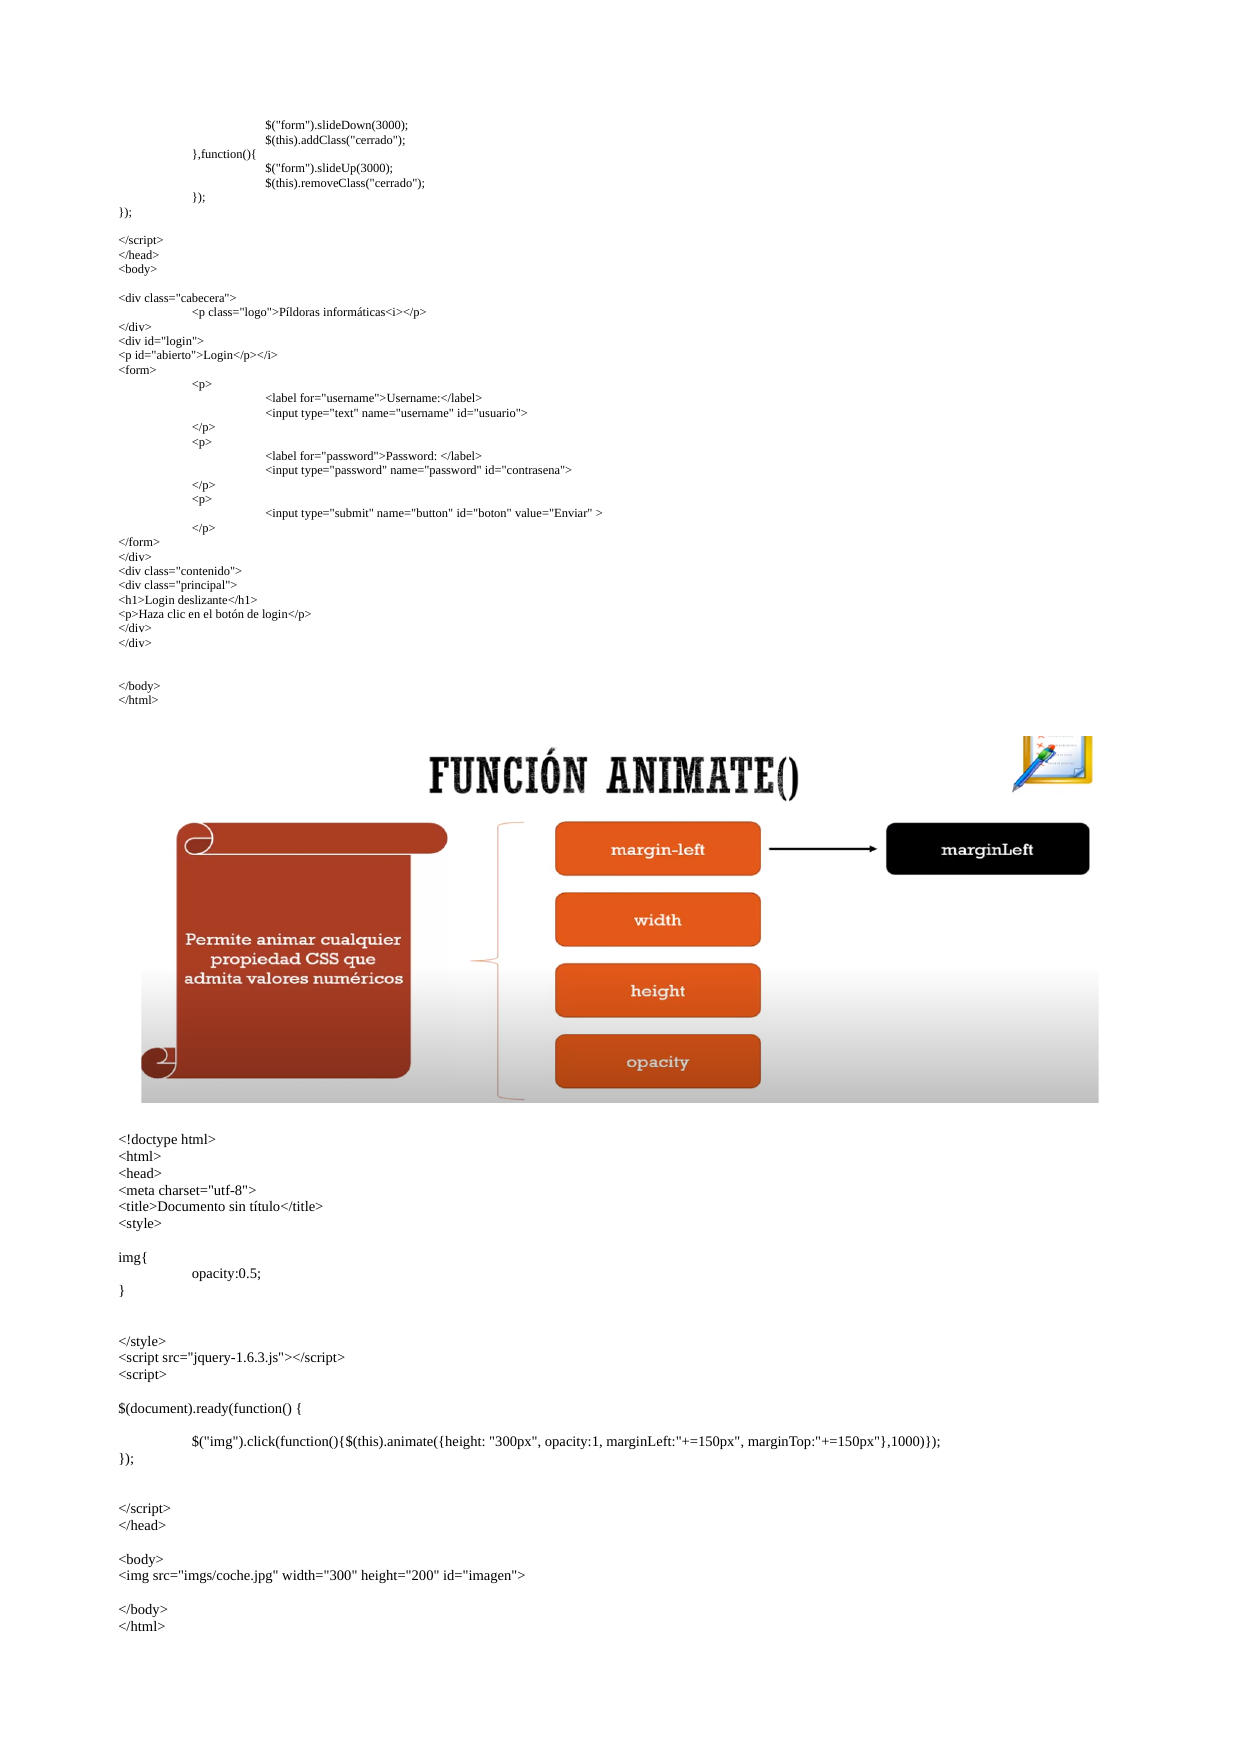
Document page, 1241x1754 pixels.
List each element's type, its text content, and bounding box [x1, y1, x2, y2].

text <script src="jquery-1.6.3.js"></script> [118, 1349, 1122, 1366]
text </div> [118, 636, 1122, 650]
text </body> [118, 1601, 1122, 1617]
text <input type="submit" name="button" id="boton" value="Enviar" > [118, 506, 1122, 521]
text <p class="logo">Píldoras informáticas<i></p> [118, 305, 1122, 319]
text <p> [118, 434, 1122, 449]
text </style> [118, 1332, 1122, 1349]
text <div class="principal"> [118, 578, 1122, 592]
text <form> [118, 362, 1122, 377]
text </p> [118, 477, 1122, 492]
text $("img").click(function(){$(this).animate({height: "300px", opacity:1, marginLeft:"+=150px", marginTop:"+=150px"},1000)}); [118, 1433, 1122, 1450]
text <h1>Login deslizante</h1> [118, 592, 1122, 607]
text </p> [118, 420, 1122, 434]
text </p> [118, 521, 1122, 535]
text </script> [118, 1500, 1122, 1517]
text $(this).addClass("cerrado"); [118, 132, 1122, 147]
text <html> [118, 1148, 1122, 1165]
text }); [118, 190, 1122, 204]
text }); [118, 1450, 1122, 1467]
text </html> [118, 693, 1122, 707]
text <input type="password" name="password" id="contrasena"> [118, 463, 1122, 477]
text $(document).ready(function() { [118, 1399, 1122, 1416]
text <!doctype html> [118, 1131, 1122, 1148]
text <label for="username">Username:</label> [118, 391, 1122, 406]
text },function(){ [118, 147, 1122, 161]
text <p id="abierto">Login</p></i> [118, 348, 1122, 362]
text $("form").slideUp(3000); [118, 161, 1122, 176]
text <body> [118, 1550, 1122, 1567]
text </div> [118, 549, 1122, 564]
text </body> [118, 679, 1122, 693]
text <div id="login"> [118, 334, 1122, 348]
text img{ [118, 1248, 1122, 1265]
text <img src="imgs/coche.jpg" width="300" height="200" id="imagen"> [118, 1567, 1122, 1584]
text <title>Documento sin título</title> [118, 1198, 1122, 1215]
picture [141, 736, 1099, 1103]
text <p>Haza clic en el botón de login</p> [118, 607, 1122, 621]
text </head> [118, 1517, 1122, 1534]
text <div class="contenido"> [118, 564, 1122, 578]
text <body> [118, 262, 1122, 276]
text <head> [118, 1165, 1122, 1181]
text </div> [118, 621, 1122, 636]
text </div> [118, 319, 1122, 334]
text </script> [118, 233, 1122, 247]
text <input type="text" name="username" id="usuario"> [118, 406, 1122, 420]
text <p> [118, 492, 1122, 506]
text $(this).removeClass("cerrado"); [118, 176, 1122, 190]
text </html> [118, 1617, 1122, 1634]
text </form> [118, 535, 1122, 549]
text <meta charset="utf-8"> [118, 1181, 1122, 1198]
text <label for="password">Password: </label> [118, 449, 1122, 463]
text } [118, 1282, 1122, 1299]
text <p> [118, 377, 1122, 391]
text opacity:0.5; [118, 1265, 1122, 1282]
text </head> [118, 247, 1122, 262]
text <style> [118, 1215, 1122, 1232]
text <script> [118, 1366, 1122, 1383]
text <div class="cabecera"> [118, 291, 1122, 305]
text }); [118, 204, 1122, 219]
text $("form").slideDown(3000); [118, 118, 1122, 132]
